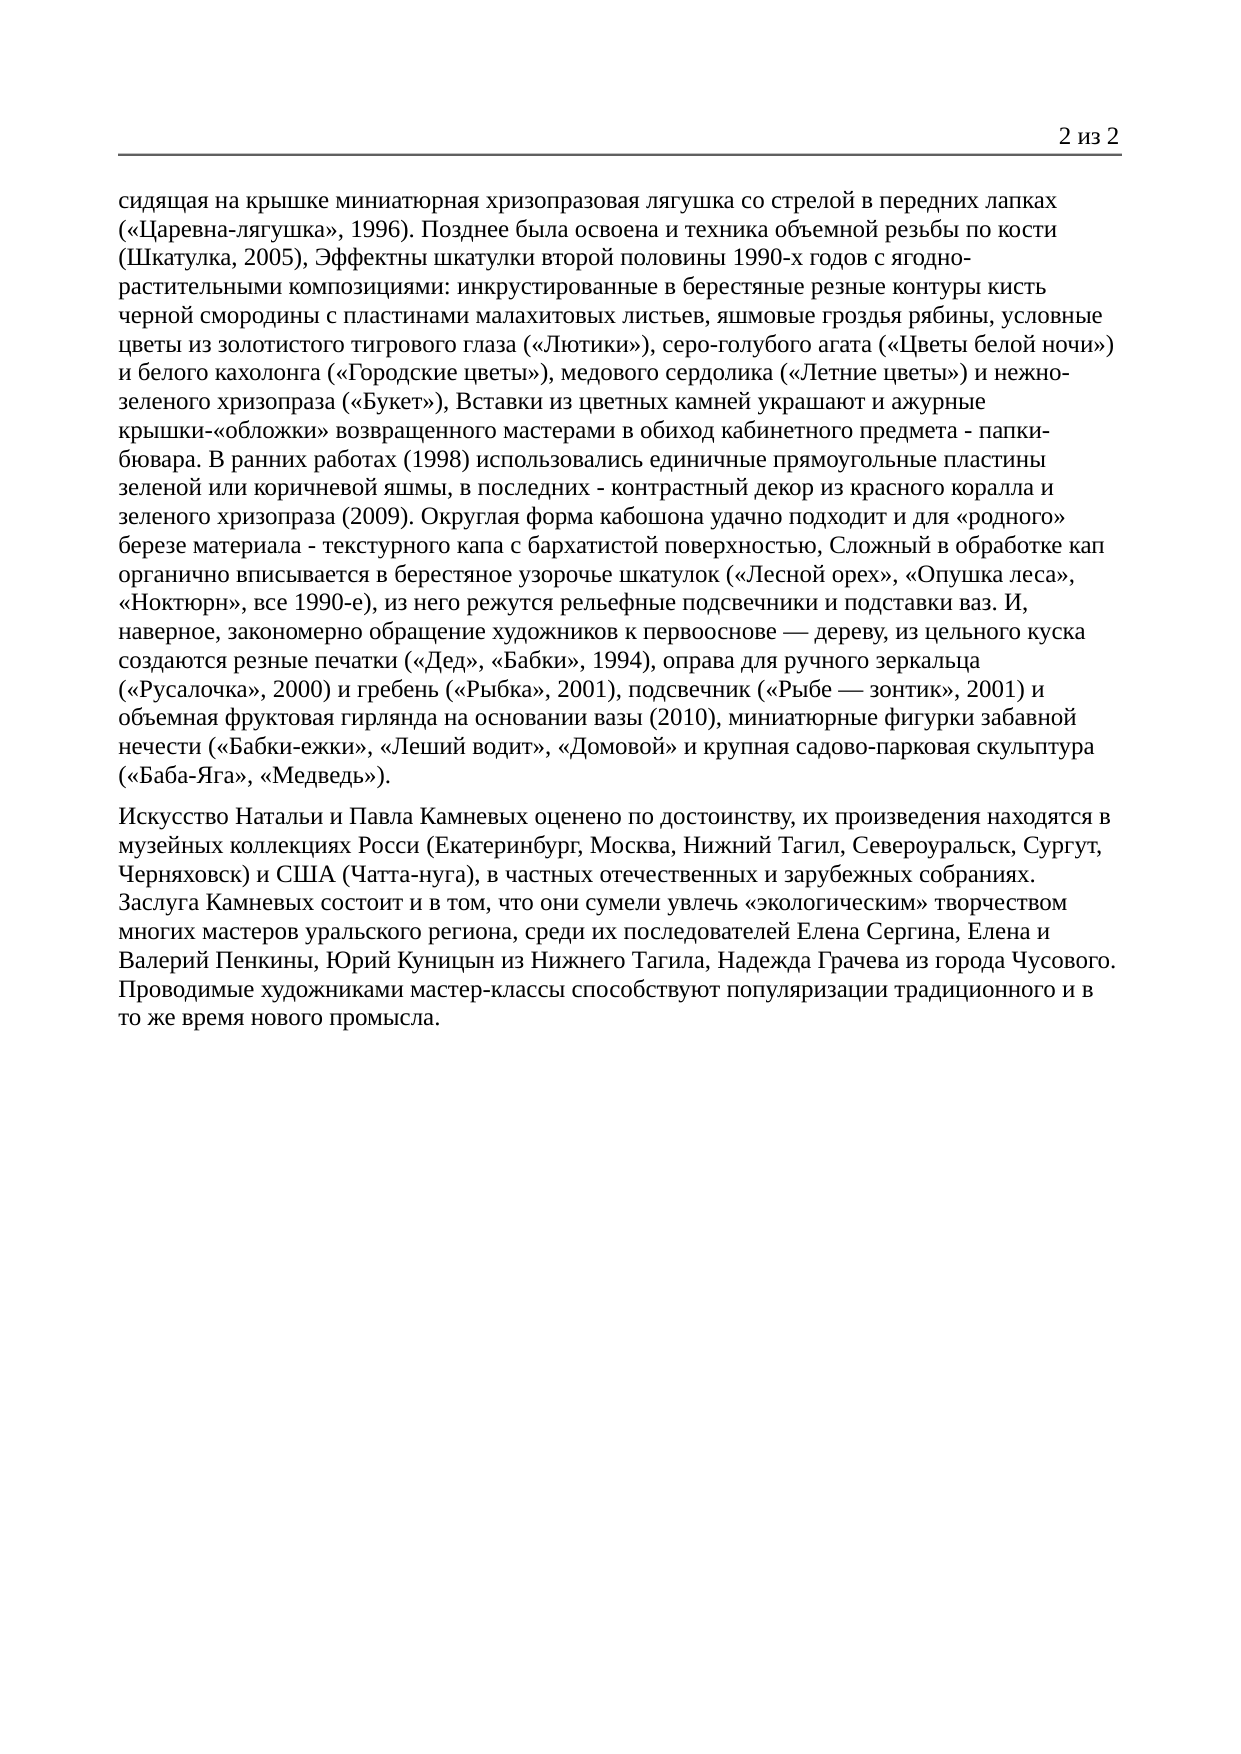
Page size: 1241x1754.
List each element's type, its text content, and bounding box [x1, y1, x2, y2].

text Искусство Натальи и Павла Камневых оценено по достоинству, их произведения находятся в музейных коллекциях Росси (Екатеринбург, Москва, Нижний Тагил, Североуральск, Сургут, Черняховск) и США (Чатта-нуга), в частных отечественных и зарубежных собраниях. Заслуга Камневых состоит и в том, что они сумели увлечь «экологическим» творчеством многих мастеров уральского региона, среди их последователей Елена Сергина, Елена и Валерий Пенкины, Юрий Куницын из Нижнего Тагила, Надежда Грачева из города Чусового. Проводимые художниками мастер-классы способствуют популяризации традиционного и в то же время нового промысла. [118, 801, 1122, 1031]
text сидящая на крышке миниатюрная хризопразовая лягушка со стрелой в передних лапках («Царевна-лягушка», 1996). Позднее была освоена и техника объемной резьбы по кости (Шкатулка, 2005), Эффектны шкатулки второй половины 1990-х годов с ягодно-растительными композициями: инкрустированные в берестяные резные контуры кисть черной смородины с пластинами малахитовых листьев, яшмовые гроздья рябины, условные цветы из золотистого тигрового глаза («Лютики»), серо-голубого агата («Цветы белой ночи») и белого кахолонга («Городские цветы»), медового сердолика («Летние цветы») и нежно-зеленого хризопраза («Букет»), Вставки из цветных камней украшают и ажурные крышки-«обложки» возвращенного мастерами в обиход кабинетного предмета - папки-бювара. В ранних работах (1998) использовались единичные прямоугольные пластины зеленой или коричневой яшмы, в последних - контрастный декор из красного коралла и зеленого хризопраза (2009). Округлая форма кабошона удачно подходит и для «родного» березе материала - текстурного капа с бархатистой поверхностью, Сложный в обработке кап органично вписывается в берестяное узорочье шкатулок («Лесной орех», «Опушка леса», «Ноктюрн», все 1990-e), из него режутся рельефные подсвечники и подставки ваз. И, наверное, закономерно обращение художников к первооснове — дереву, из цельного куска создаются резные печатки («Дед», «Бабки», 1994), оправа для ручного зеркальца («Русалочка», 2000) и гребень («Рыбка», 2001), подсвечник («Рыбе — зонтик», 2001) и объемная фруктовая гирлянда на основании вазы (2010), миниатюрные фигурки забавной нечести («Бабки-ежки», «Леший водит», «Домовой» и крупная садово-парковая скульптура («Баба-Яга», «Медведь»). [118, 185, 1122, 789]
